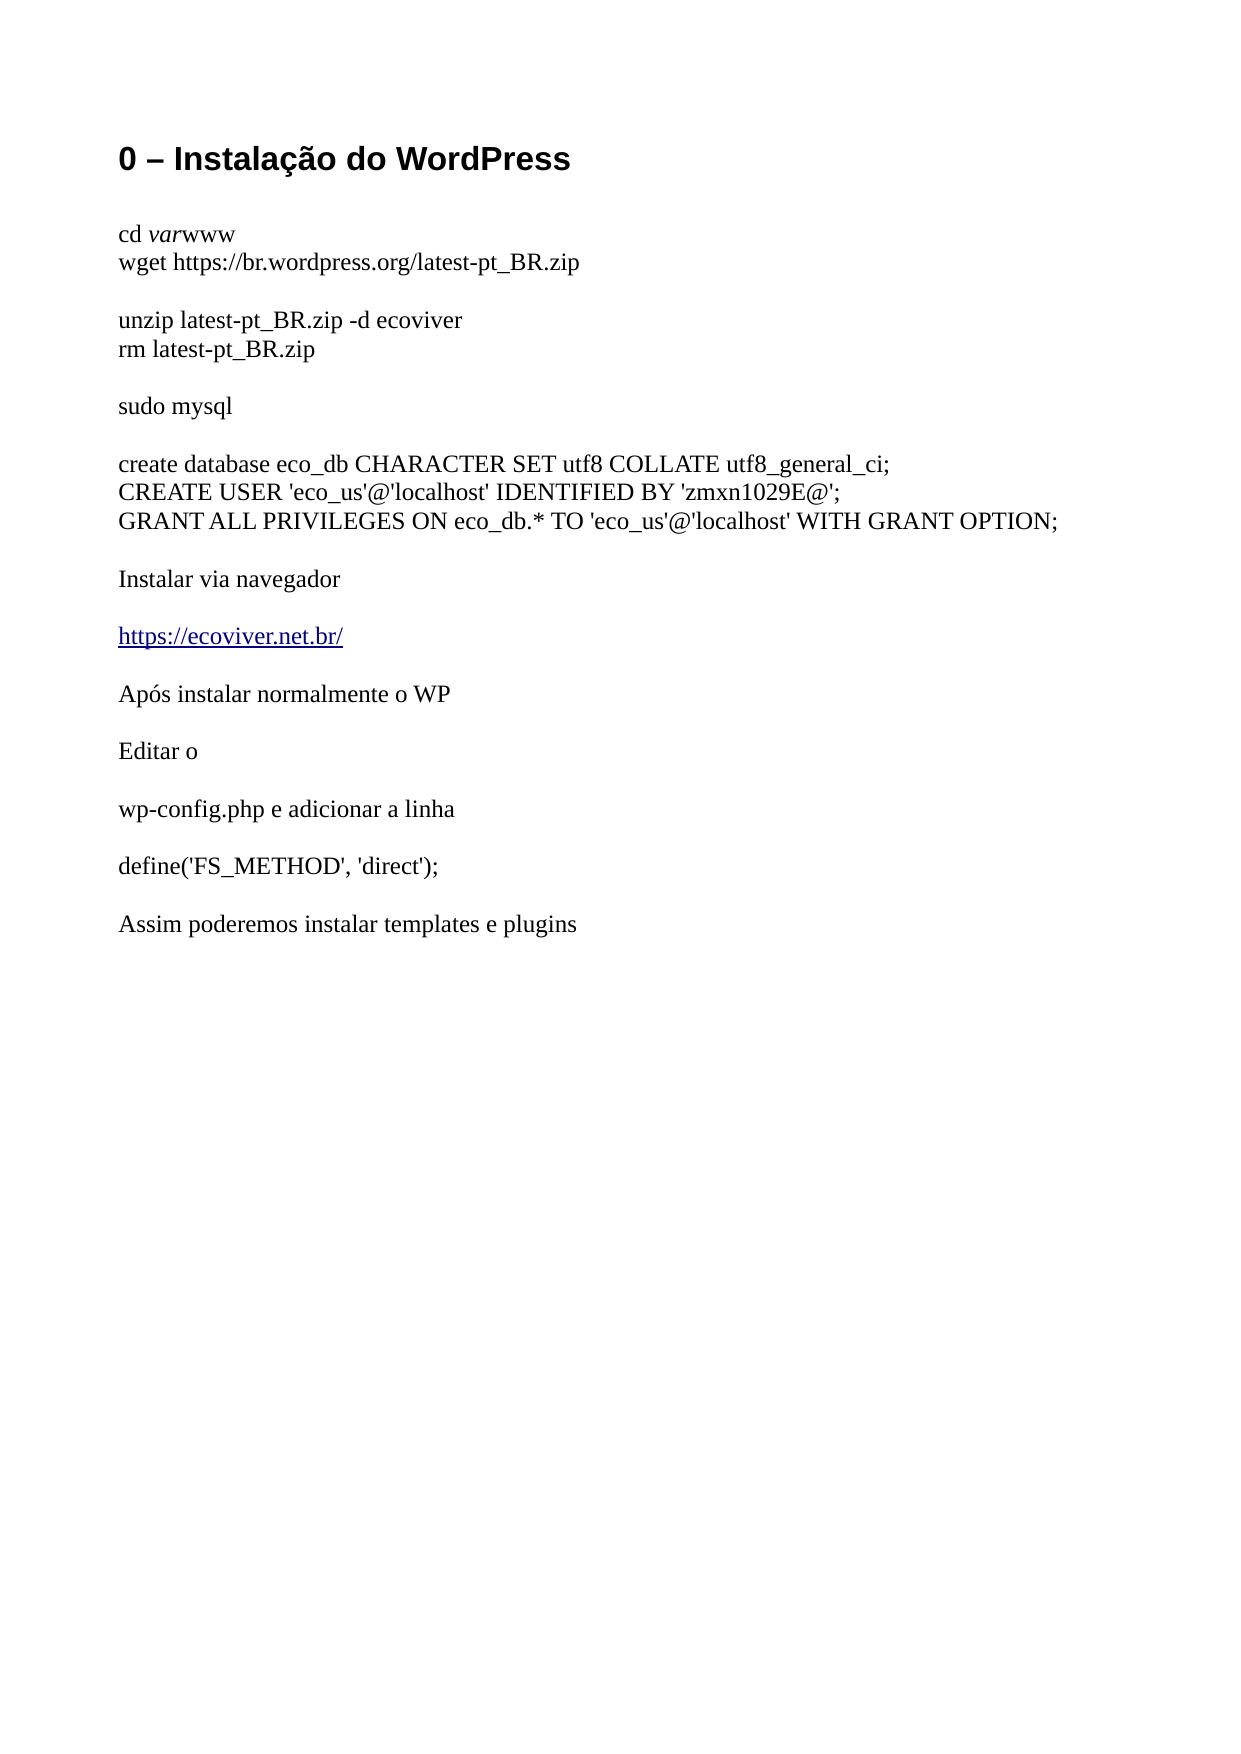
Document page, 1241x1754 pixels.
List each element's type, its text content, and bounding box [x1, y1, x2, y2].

text define('FS_METHOD', 'direct'); [118, 851, 1122, 880]
text Editar o [118, 736, 1122, 765]
text wp-config.php e adicionar a linha [118, 794, 1122, 822]
text rm latest-pt_BR.zip [118, 334, 1122, 362]
text wget https://br.wordpress.org/latest-pt_BR.zip [118, 247, 1122, 276]
text cd varwww [118, 219, 1122, 247]
text Instalar via navegador [118, 564, 1122, 592]
text GRANT ALL PRIVILEGES ON eco_db.* TO 'eco_us'@'localhost' WITH GRANT OPTION; [118, 506, 1122, 535]
text https://ecoviver.net.br/ [118, 621, 1122, 650]
text create database eco_db CHARACTER SET utf8 COLLATE utf8_general_ci; [118, 449, 1122, 477]
subtitle 0 – Instalação do WordPress [118, 139, 1122, 177]
text unzip latest-pt_BR.zip -d ecoviver [118, 305, 1122, 334]
text sudo mysql [118, 391, 1122, 420]
text CREATE USER 'eco_us'@'localhost' IDENTIFIED BY 'zmxn1029E@'; [118, 477, 1122, 506]
text Após instalar normalmente o WP [118, 679, 1122, 707]
text Assim poderemos instalar templates e plugins [118, 909, 1122, 937]
